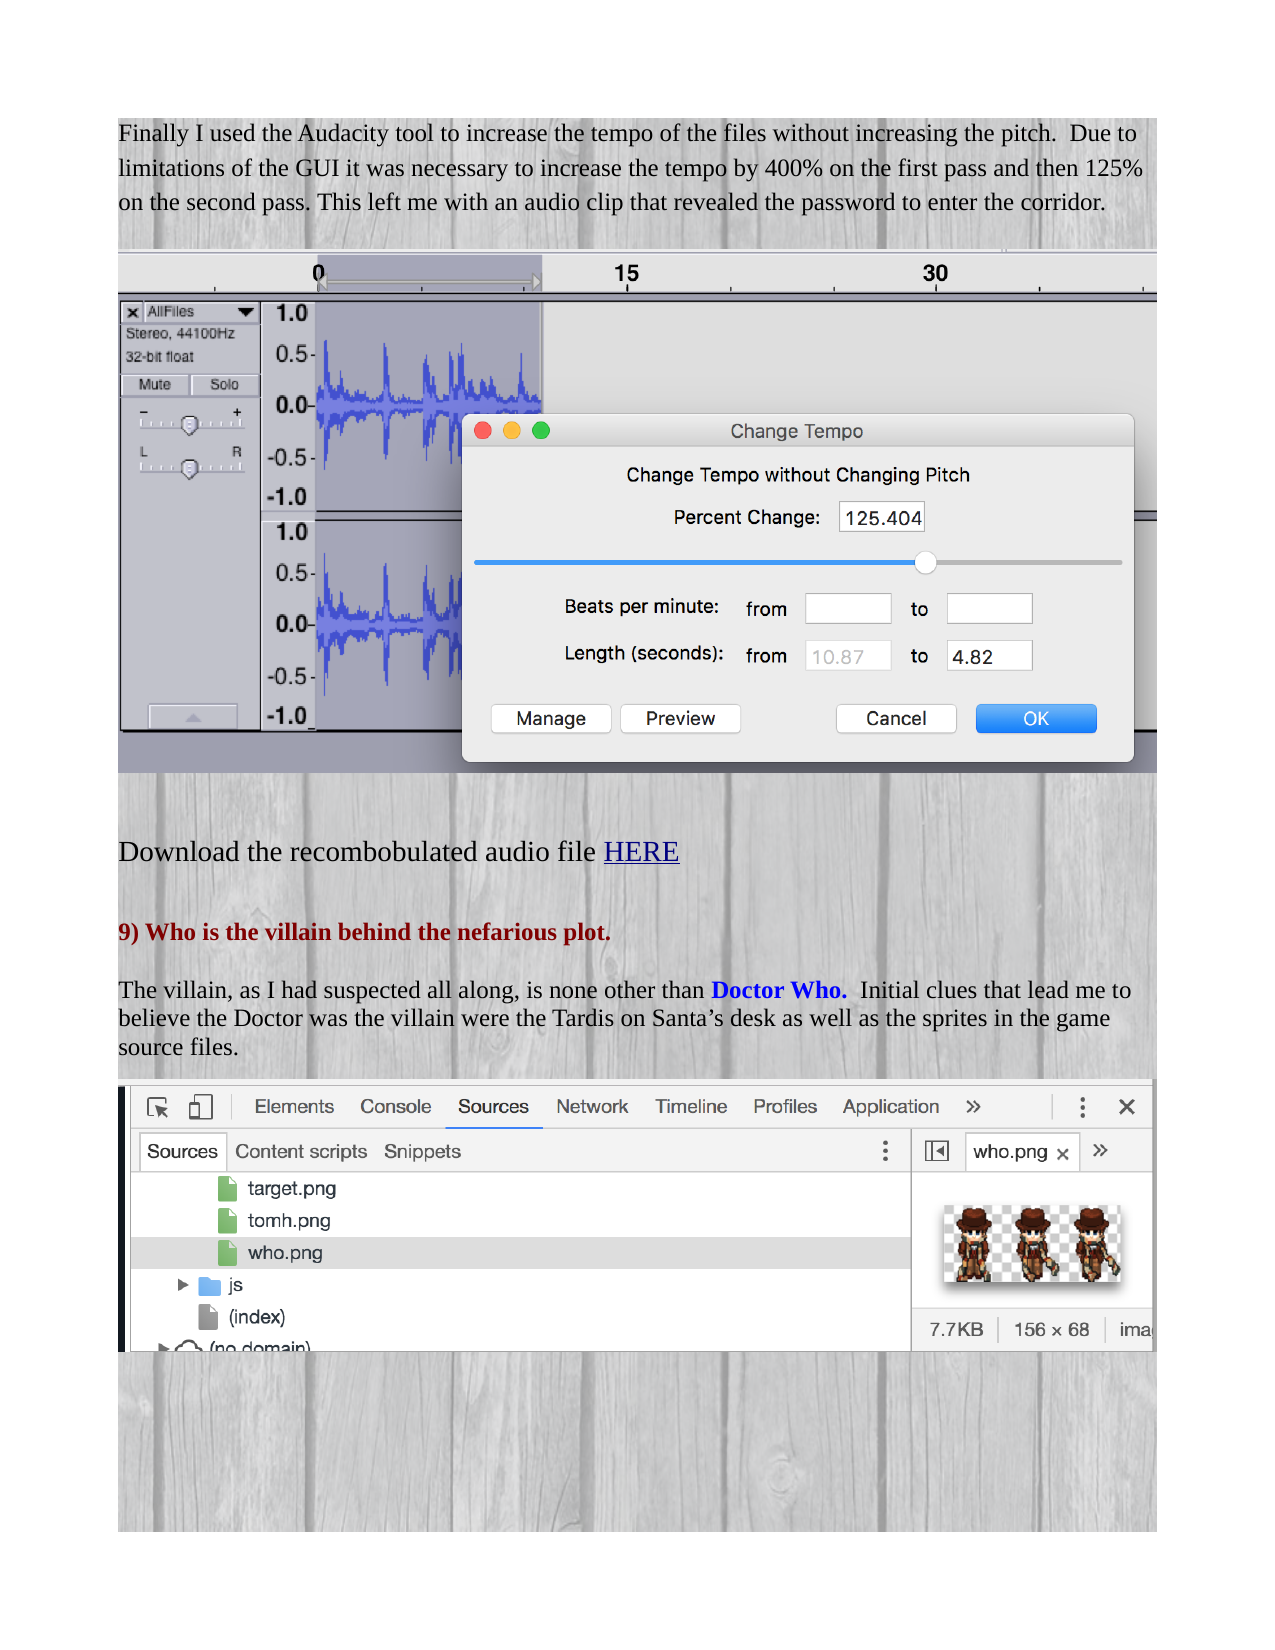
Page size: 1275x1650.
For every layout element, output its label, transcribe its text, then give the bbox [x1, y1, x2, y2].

text The villain, as I had suspected all along, is none other than Doctor Who. Initial clues that lead me to believe the Doctor was the villain were the Tardis on Santa’s desk as well as the sprites in the game source files. [118, 975, 1157, 1061]
text Finally I used the Audacity tool to increase the tempo of the files without increasing the pitch. Due to limitations of the GUI it was necessary to increase the tempo by 400% on the first pass and then 125% on the second pass. This left me with an audio clip that revealed the password to enter the corridor. [118, 118, 1157, 216]
picture [118, 216, 1157, 834]
text 9) Who is the villain behind the nefarious plot. [118, 917, 1157, 946]
picture [118, 1061, 1157, 1532]
picture [118, 867, 1157, 917]
text Download the recombobulated audio file HERE [118, 834, 1157, 867]
picture [118, 946, 1157, 975]
